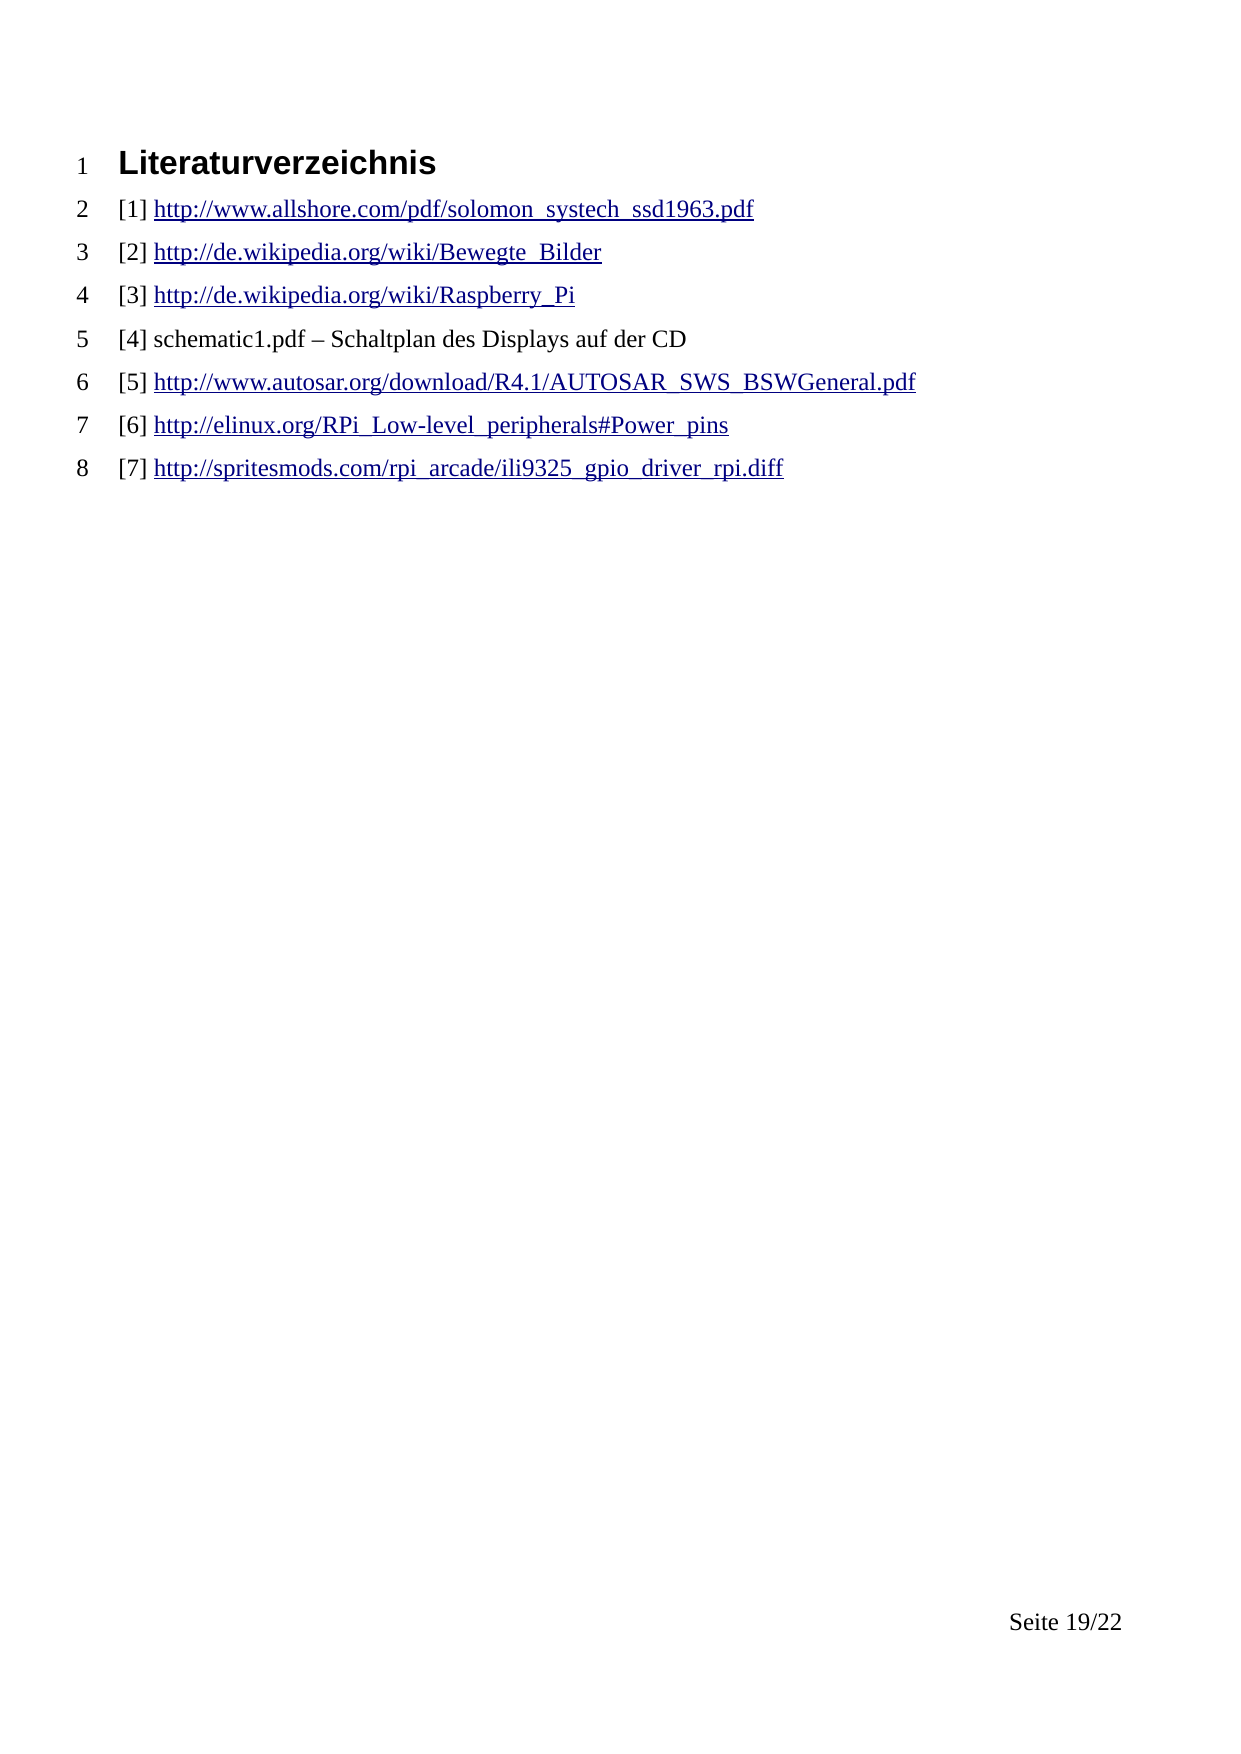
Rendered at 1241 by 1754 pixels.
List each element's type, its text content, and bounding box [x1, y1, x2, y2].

text [7] http://spritesmods.com/rpi_arcade/ili9325_gpio_driver_rpi.diff [118, 453, 1122, 482]
text [4] schematic1.pdf – Schaltplan des Displays auf der CD [118, 324, 1122, 352]
text [6] http://elinux.org/RPi_Low-level_peripherals#Power_pins [118, 410, 1122, 439]
text [1] http://www.allshore.com/pdf/solomon_systech_ssd1963.pdf [118, 194, 1122, 223]
text [5] http://www.autosar.org/download/R4.1/AUTOSAR_SWS_BSWGeneral.pdf [118, 367, 1122, 396]
text [2] http://de.wikipedia.org/wiki/Bewegte_Bilder [118, 237, 1122, 266]
subtitle Literaturverzeichnis [118, 143, 1122, 182]
text [3] http://de.wikipedia.org/wiki/Raspberry_Pi [118, 281, 1122, 309]
